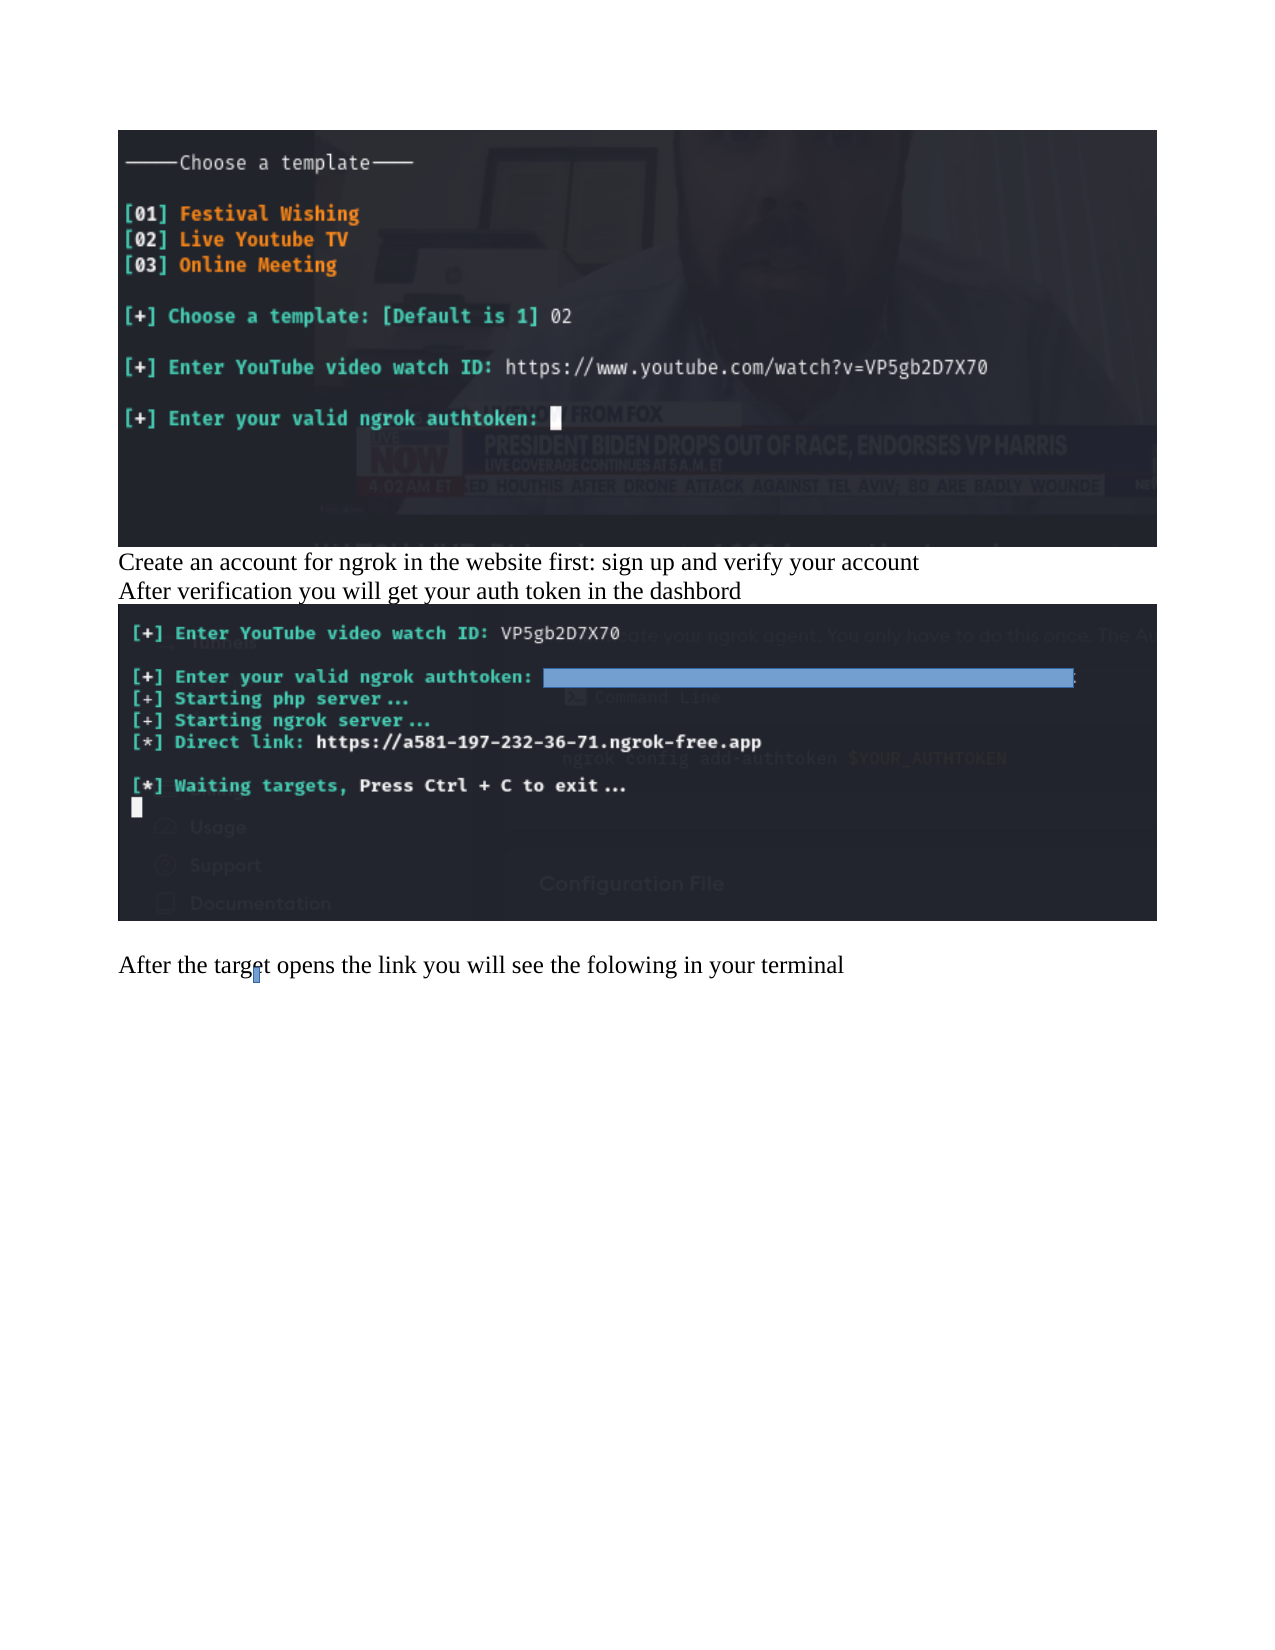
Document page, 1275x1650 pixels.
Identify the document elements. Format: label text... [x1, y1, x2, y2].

text After the target opens the link you will see the folowing in your terminal [118, 950, 1157, 978]
text After verification you will get your auth token in the dashbord [118, 576, 1157, 604]
text [118, 118, 1157, 130]
text Create an account for ngrok in the website first: sign up and verify your account [118, 547, 1157, 576]
picture [118, 604, 1157, 921]
picture [118, 130, 1157, 547]
